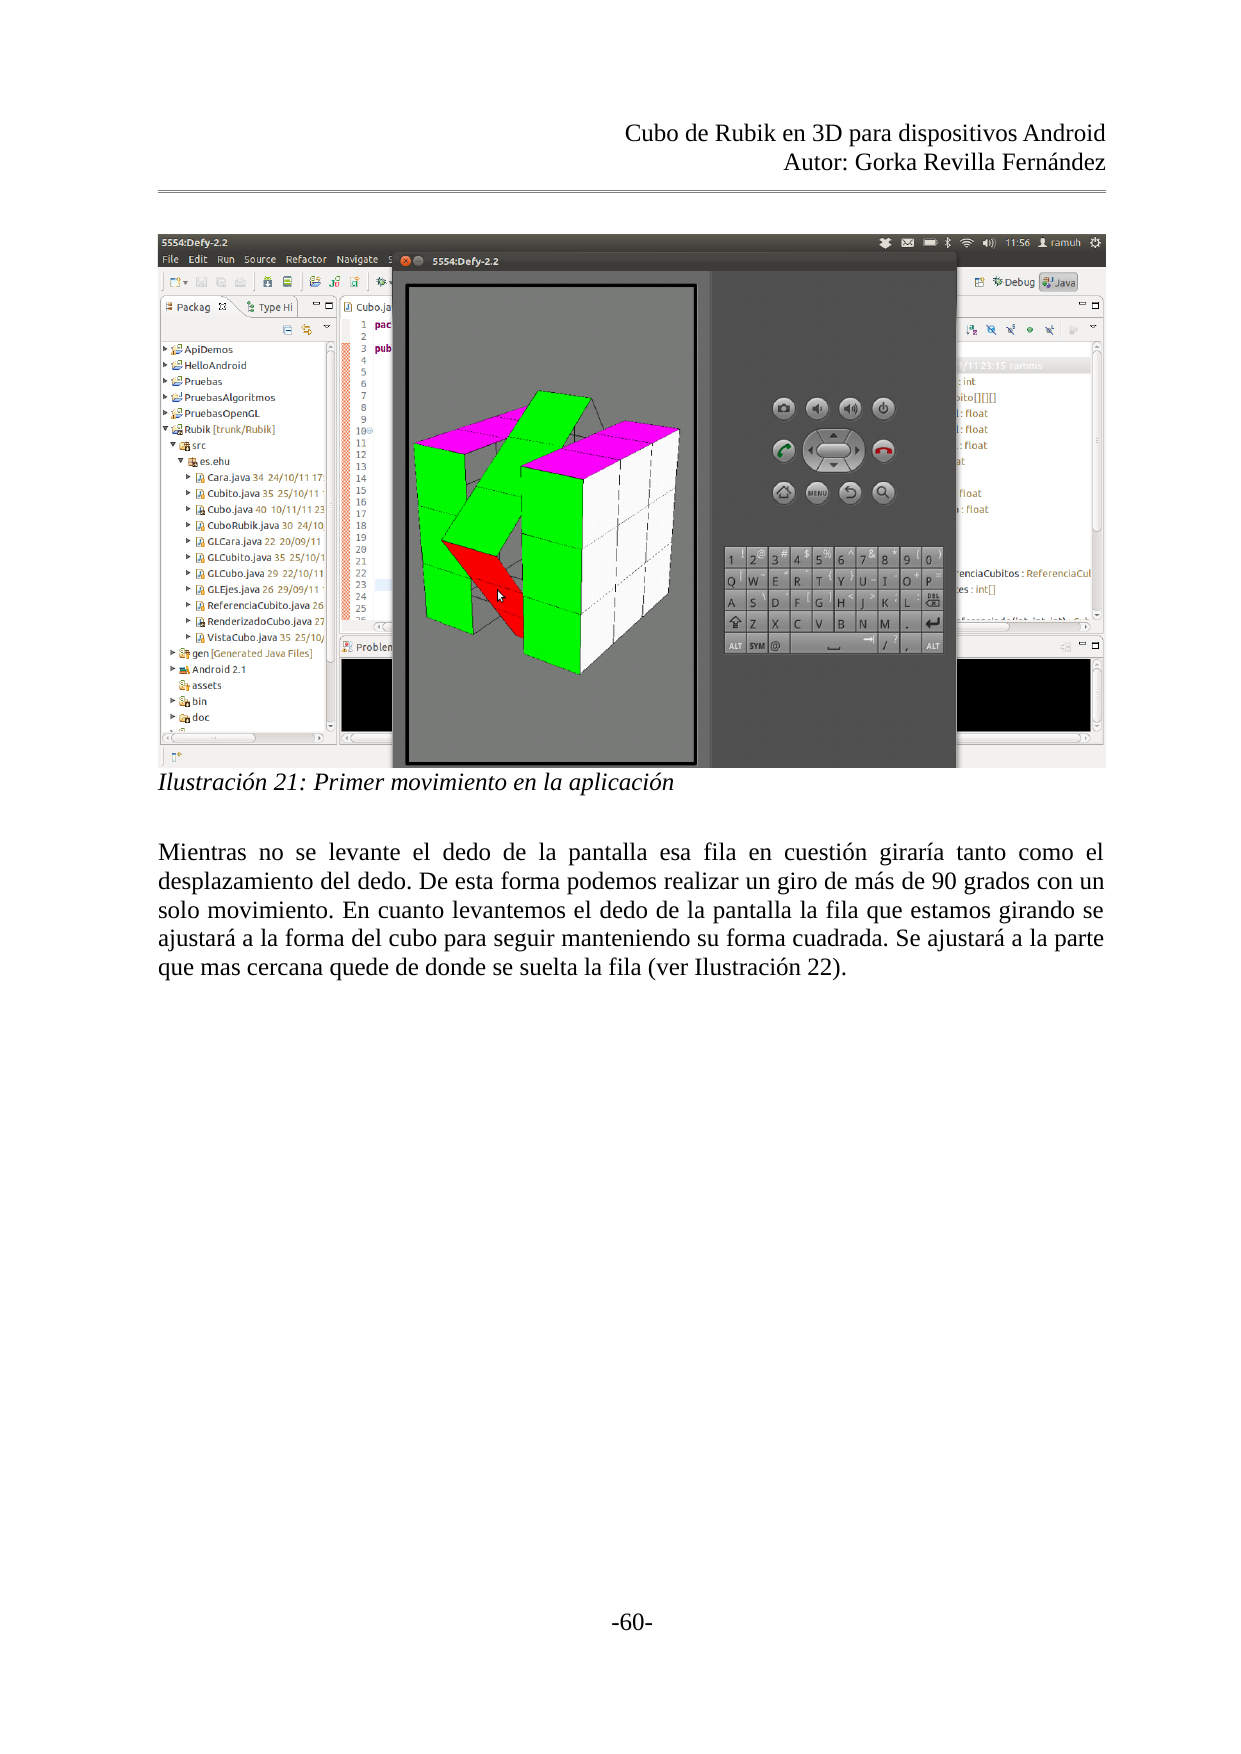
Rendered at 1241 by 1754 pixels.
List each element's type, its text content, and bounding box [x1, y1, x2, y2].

text Mientras no se levante el dedo de la pantalla esa fila en cuestión giraría tanto como el desplazamiento del dedo. De esta forma podemos realizar un giro de más de 90 grados con un solo movimiento. En cuanto levantemos el dedo de la pantalla la fila que estamos girando se ajustará a la forma del cubo para seguir manteniendo su forma cuadrada. Se ajustará a la parte que mas cercana quede de donde se suelta la fila (ver Ilustración 22). [158, 837, 1106, 981]
picture [157, 234, 1106, 768]
text Ilustración 21: Primer movimiento en la aplicación [158, 768, 1106, 796]
